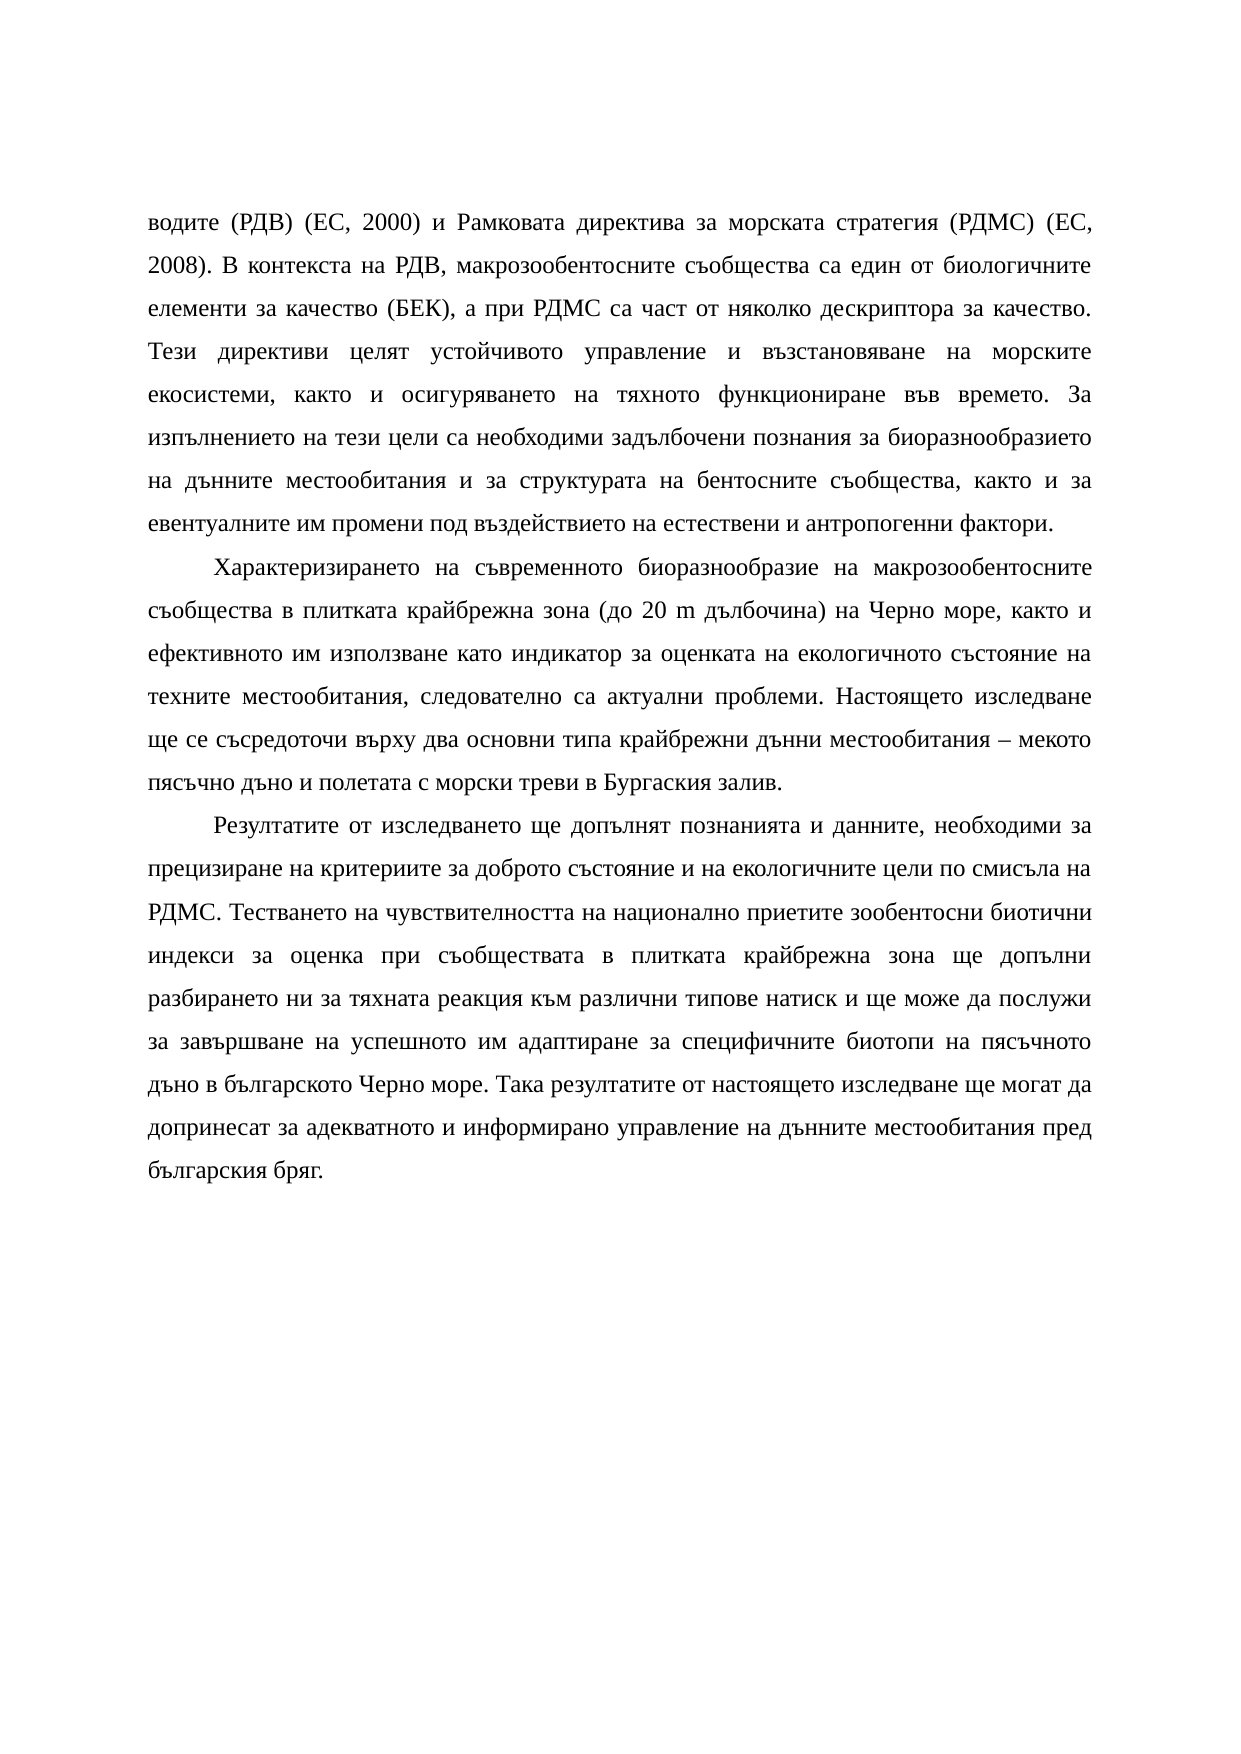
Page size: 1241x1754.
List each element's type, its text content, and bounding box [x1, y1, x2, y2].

text водите (РДВ) (EC, 2000) и Рамковата директива за морската стратегия (РДМС) (EC, 2008). В контекста на РДВ, макрозообентосните съобщества са един от биологичните елементи за качество (БЕК), а при РДМС са част от няколко дескриптора за качество. Тези директиви целят устойчивото управление и възстановяване на морските екосистеми, както и осигуряването на тяхното функциониране във времето. За изпълнението на тези цели са необходими задълбочени познания за биоразнообразието на дънните местообитания и за структурата на бентосните съобщества, както и за евентуалните им промени под въздействието на естествени и антропогенни фактори. [148, 207, 1093, 537]
text Характеризирането на съвременното биоразнообразие на макрозообентосните съобщества в плитката крайбрежна зона (до 20 m дълбочина) на Черно море, както и ефективното им използване като индикатор за оценката на екологичното състояние на техните местообитания, следователно са актуални проблеми. Настоящето изследване ще се съсредоточи върху два основни типа крайбрежни дънни местообитания – мекото пясъчно дъно и полетата с морски треви в Бургаския залив. [148, 552, 1093, 796]
text Резултатите от изследването ще допълнят познанията и данните, необходими за прецизиране на критериите за доброто състояние и на екологичните цели по смисъла на РДМС. Тестването на чувствителността на национално приетите зообентосни биотични индекси за оценка при съобществата в плитката крайбрежна зона ще допълни разбирането ни за тяхната реакция към различни типове натиск и ще може да послужи за завършване на успешното им адаптиране за специфичните биотопи на пясъчното дъно в българското Черно море. Така резултатите от настоящето изследване ще могат да допринесат за адекватното и информирано управление на дънните местообитания пред българския бряг. [148, 810, 1093, 1184]
